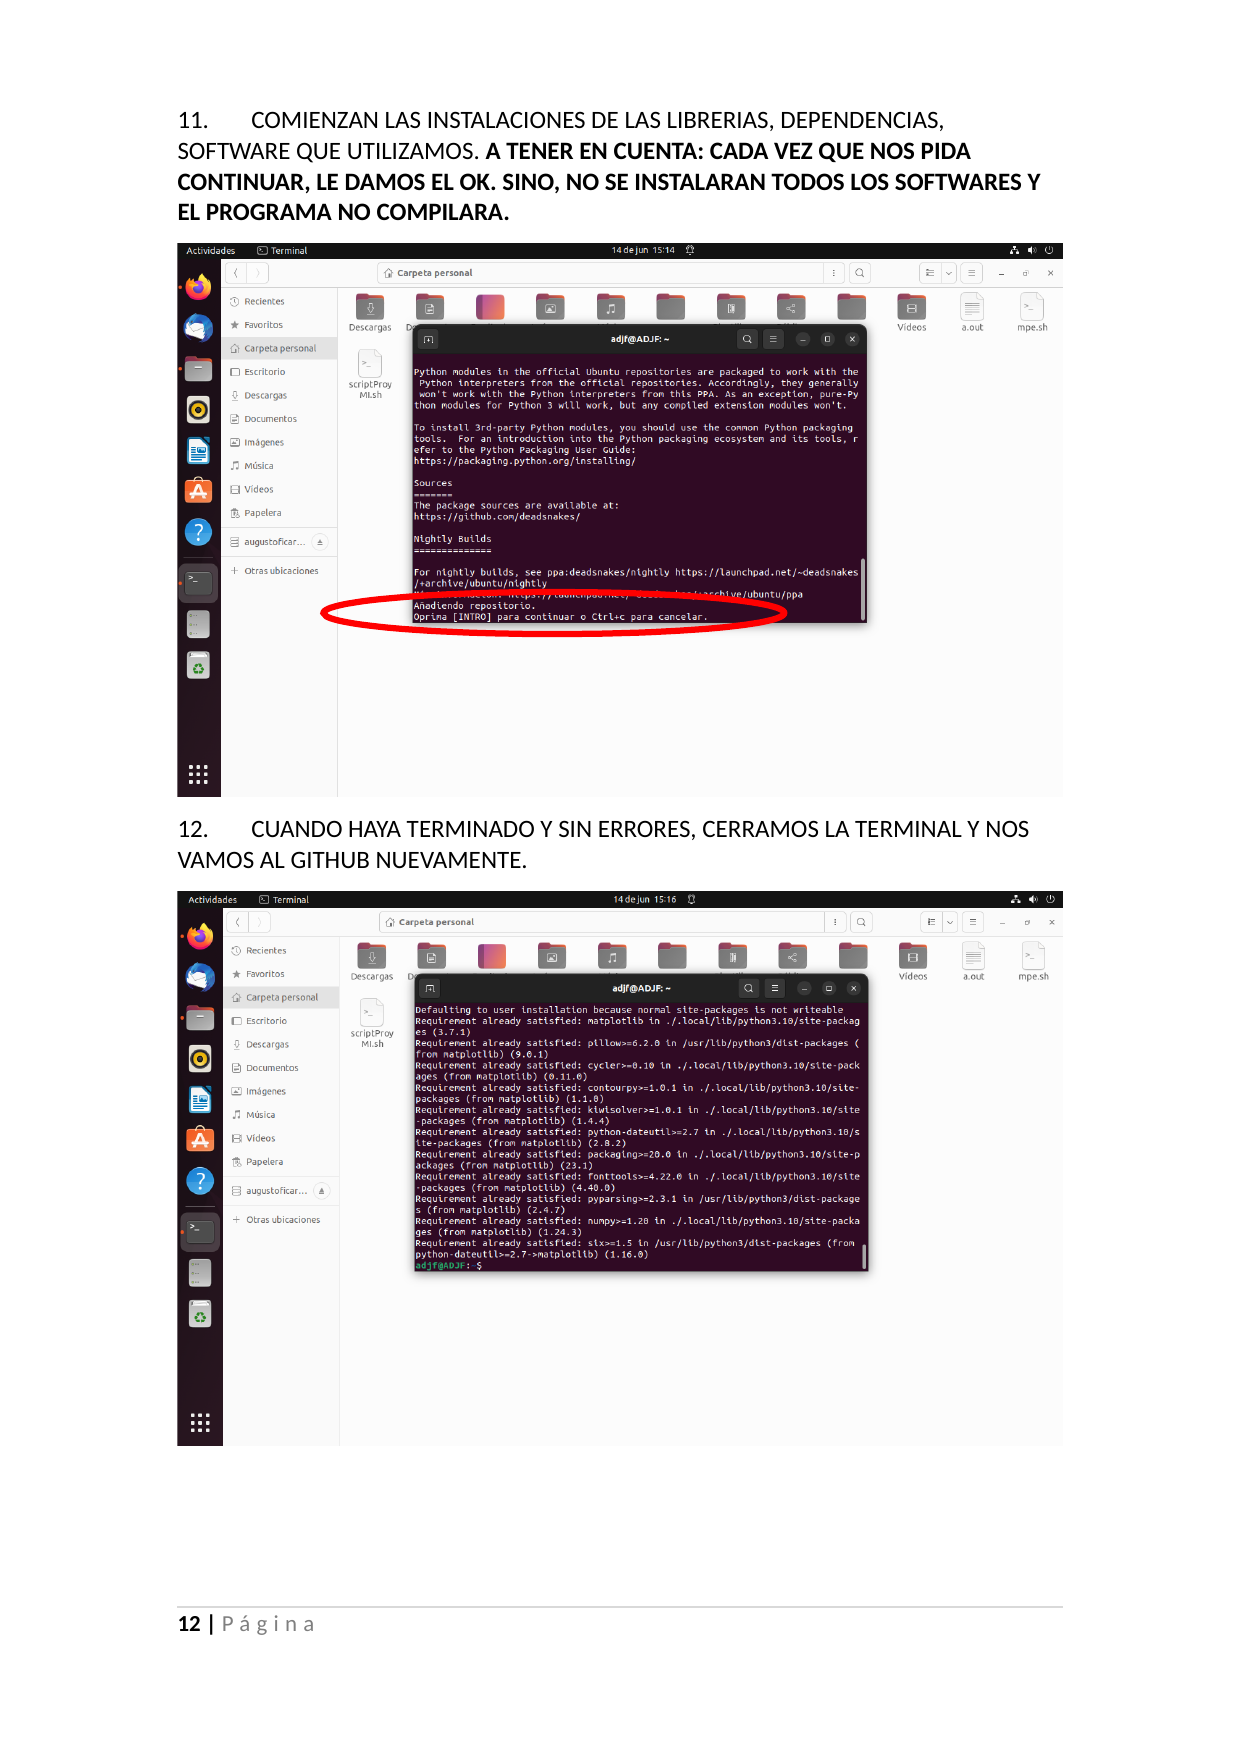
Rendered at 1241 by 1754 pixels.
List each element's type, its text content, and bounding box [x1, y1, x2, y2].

list CUANDO HAYA TERMINADO Y SIN ERRORES, CERRAMOS LA TERMINAL Y NOS VAMOS AL GITHUB NUEVAMENTE. [177, 813, 1063, 875]
list COMIENZAN LAS INSTALACIONES DE LAS LIBRERIAS, DEPENDENCIAS, SOFTWARE QUE UTILIZAMOS. A TENER EN CUENTA: CADA VEZ QUE NOS PIDA CONTINUAR, LE DAMOS EL OK. SINO, NO SE INSTALARAN TODOS LOS SOFTWARES Y EL PROGRAMA NO COMPILARA. [177, 104, 1063, 227]
